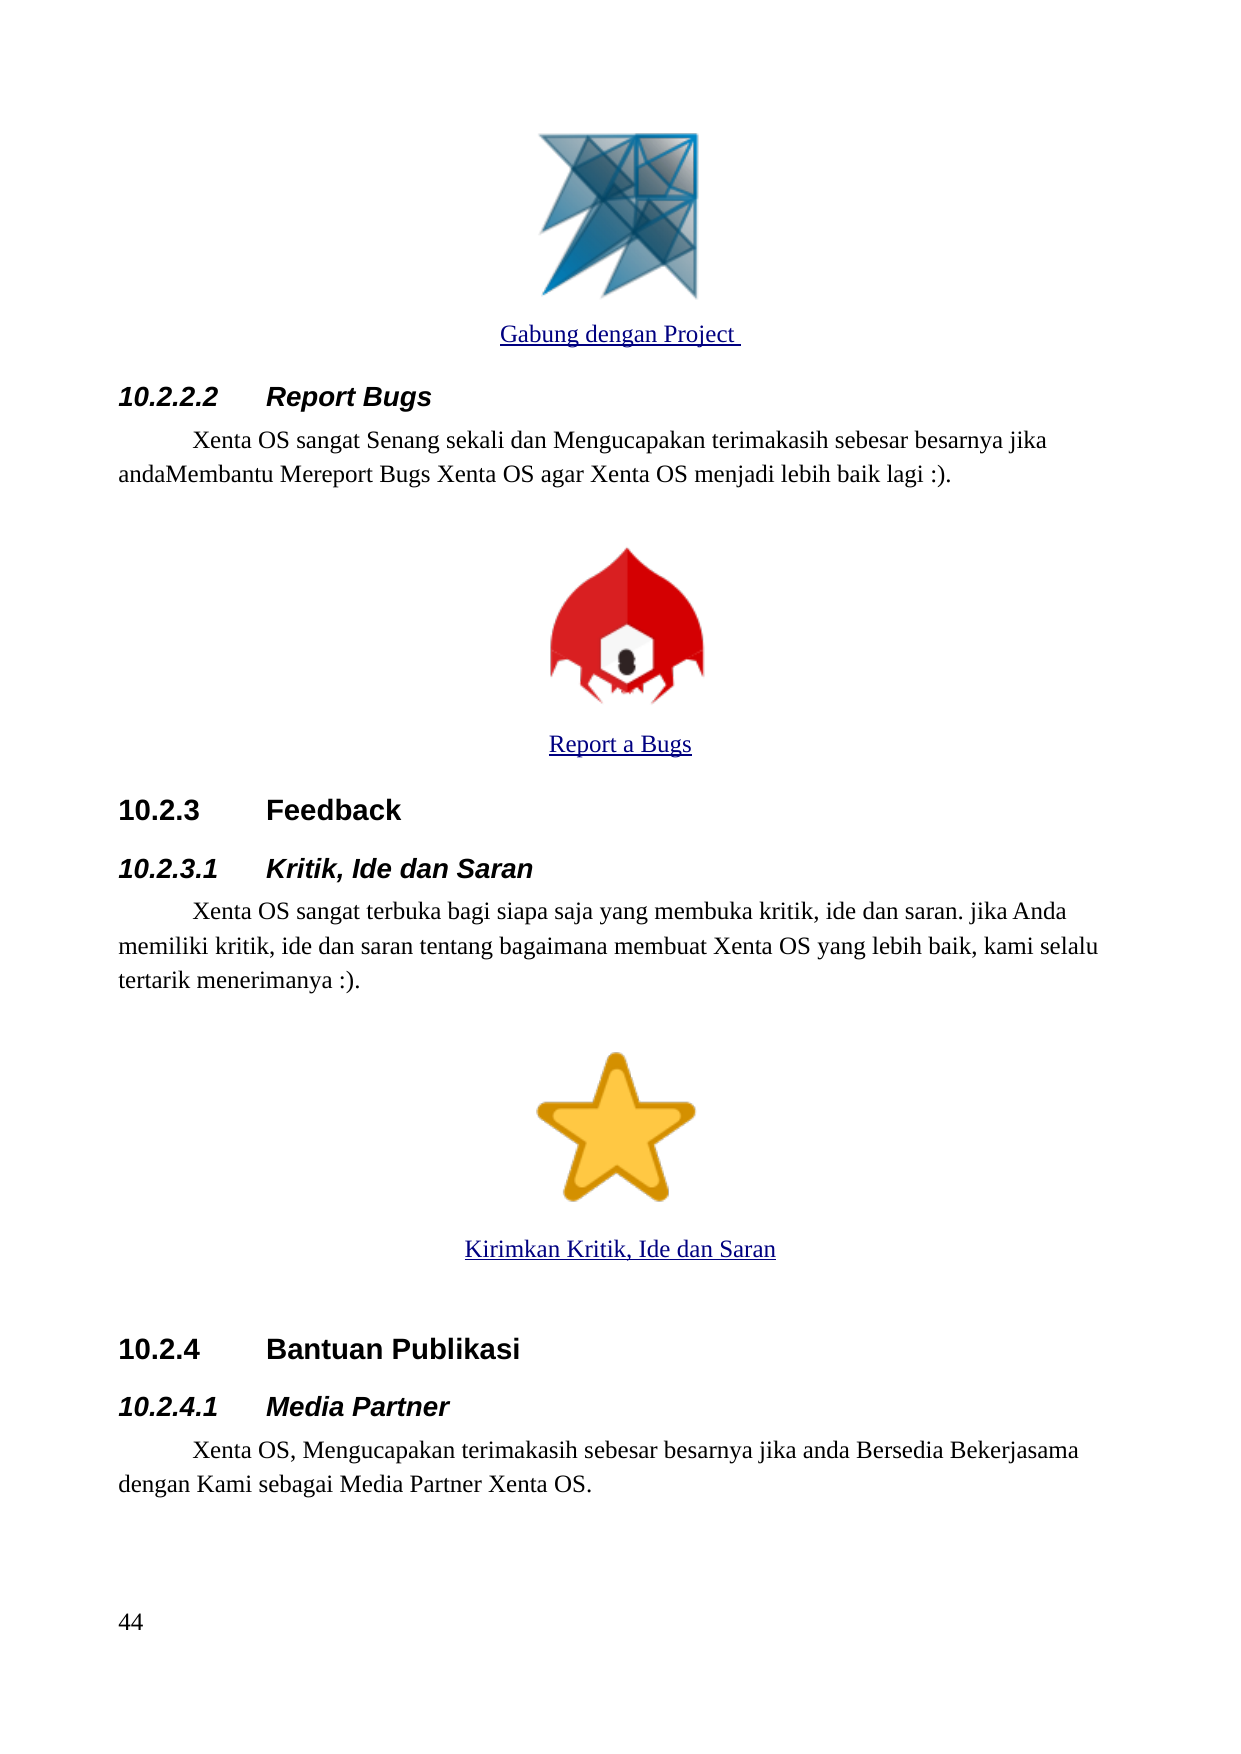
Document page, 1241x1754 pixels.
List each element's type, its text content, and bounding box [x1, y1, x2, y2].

text Xenta OS sangat terbuka bagi siapa saja yang membuka kritik, ide dan saran. jika Anda memiliki kritik, ide dan saran tentang bagaimana membuat Xenta OS yang lebih baik, kami selalu tertarik menerimanya :). [118, 896, 1122, 994]
text Report a Bugs [118, 729, 1122, 758]
text Kirimkan Kritik, Ide dan Saran [118, 1234, 1122, 1262]
picture [463, 528, 777, 724]
subtitle Kritik, Ide dan Saran [118, 852, 1122, 884]
subtitle Bantuan Publikasi [118, 1332, 1122, 1366]
text Xenta OS, Mengucapakan terimakasih sebesar besarnya jika anda Bersedia Bekerjasama dengan Kami sebagai Media Partner Xenta OS. [118, 1435, 1122, 1498]
subtitle Media Partner [118, 1391, 1122, 1422]
subtitle Feedback [118, 793, 1122, 827]
text Gabung dengan Project [118, 319, 1122, 348]
picture [463, 118, 777, 314]
text Xenta OS sangat Senang sekali dan Mengucapakan terimakasih sebesar besarnya jika andaMembantu Mereport Bugs Xenta OS agar Xenta OS menjadi lebih baik lagi :). [118, 425, 1122, 488]
picture [463, 1034, 777, 1228]
subtitle Report Bugs [118, 381, 1122, 413]
